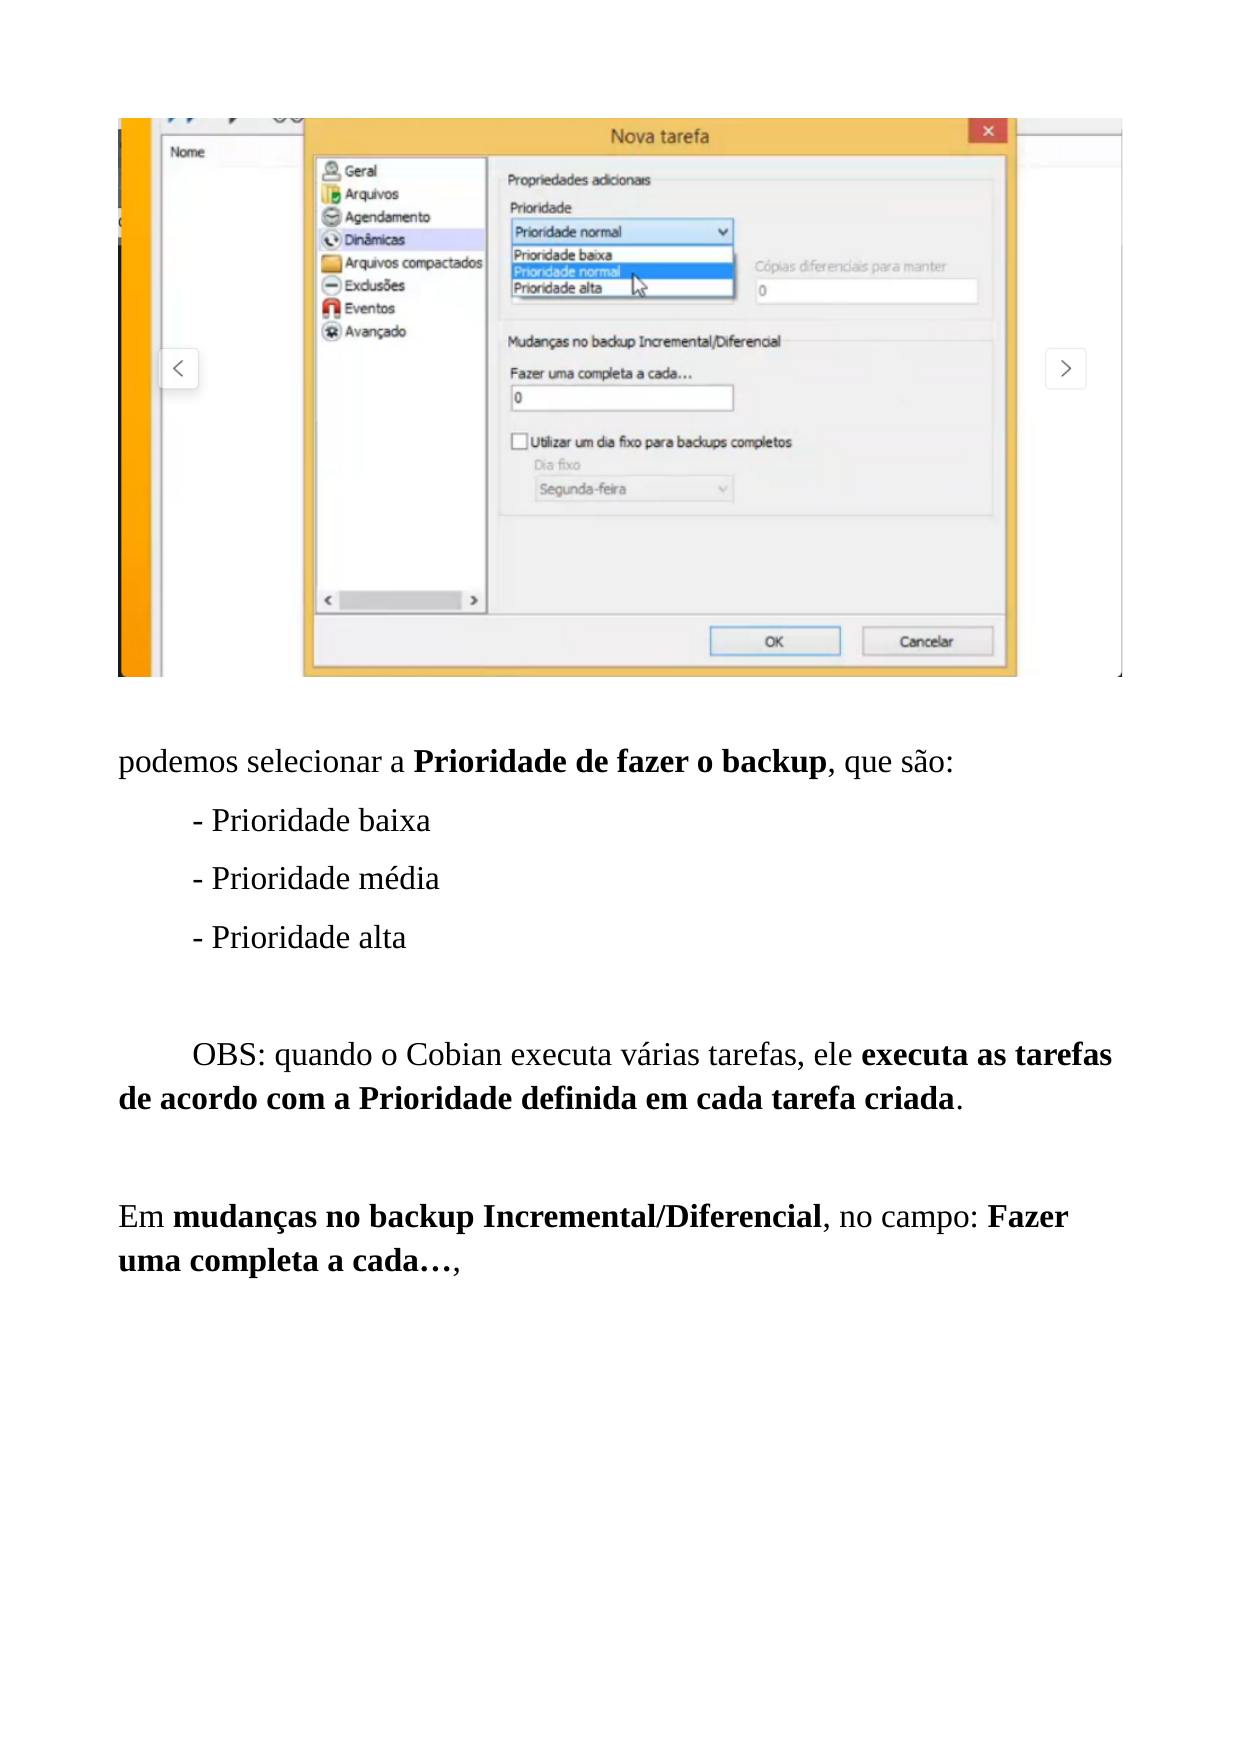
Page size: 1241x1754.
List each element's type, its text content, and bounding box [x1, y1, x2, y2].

text - Prioridade média [118, 859, 1122, 897]
text - Prioridade baixa [118, 800, 1122, 838]
picture [118, 118, 1123, 677]
text podemos selecionar a Prioridade de fazer o backup, que são: [118, 741, 1122, 780]
text - Prioridade alta [118, 917, 1122, 956]
text Em mudanças no backup Incremental/Diferencial, no campo: Fazer uma completa a cada…, [118, 1196, 1122, 1278]
text OBS: quando o Cobian executa várias tarefas, ele executa as tarefas de acordo com a Prioridade definida em cada tarefa criada. [118, 1034, 1122, 1117]
